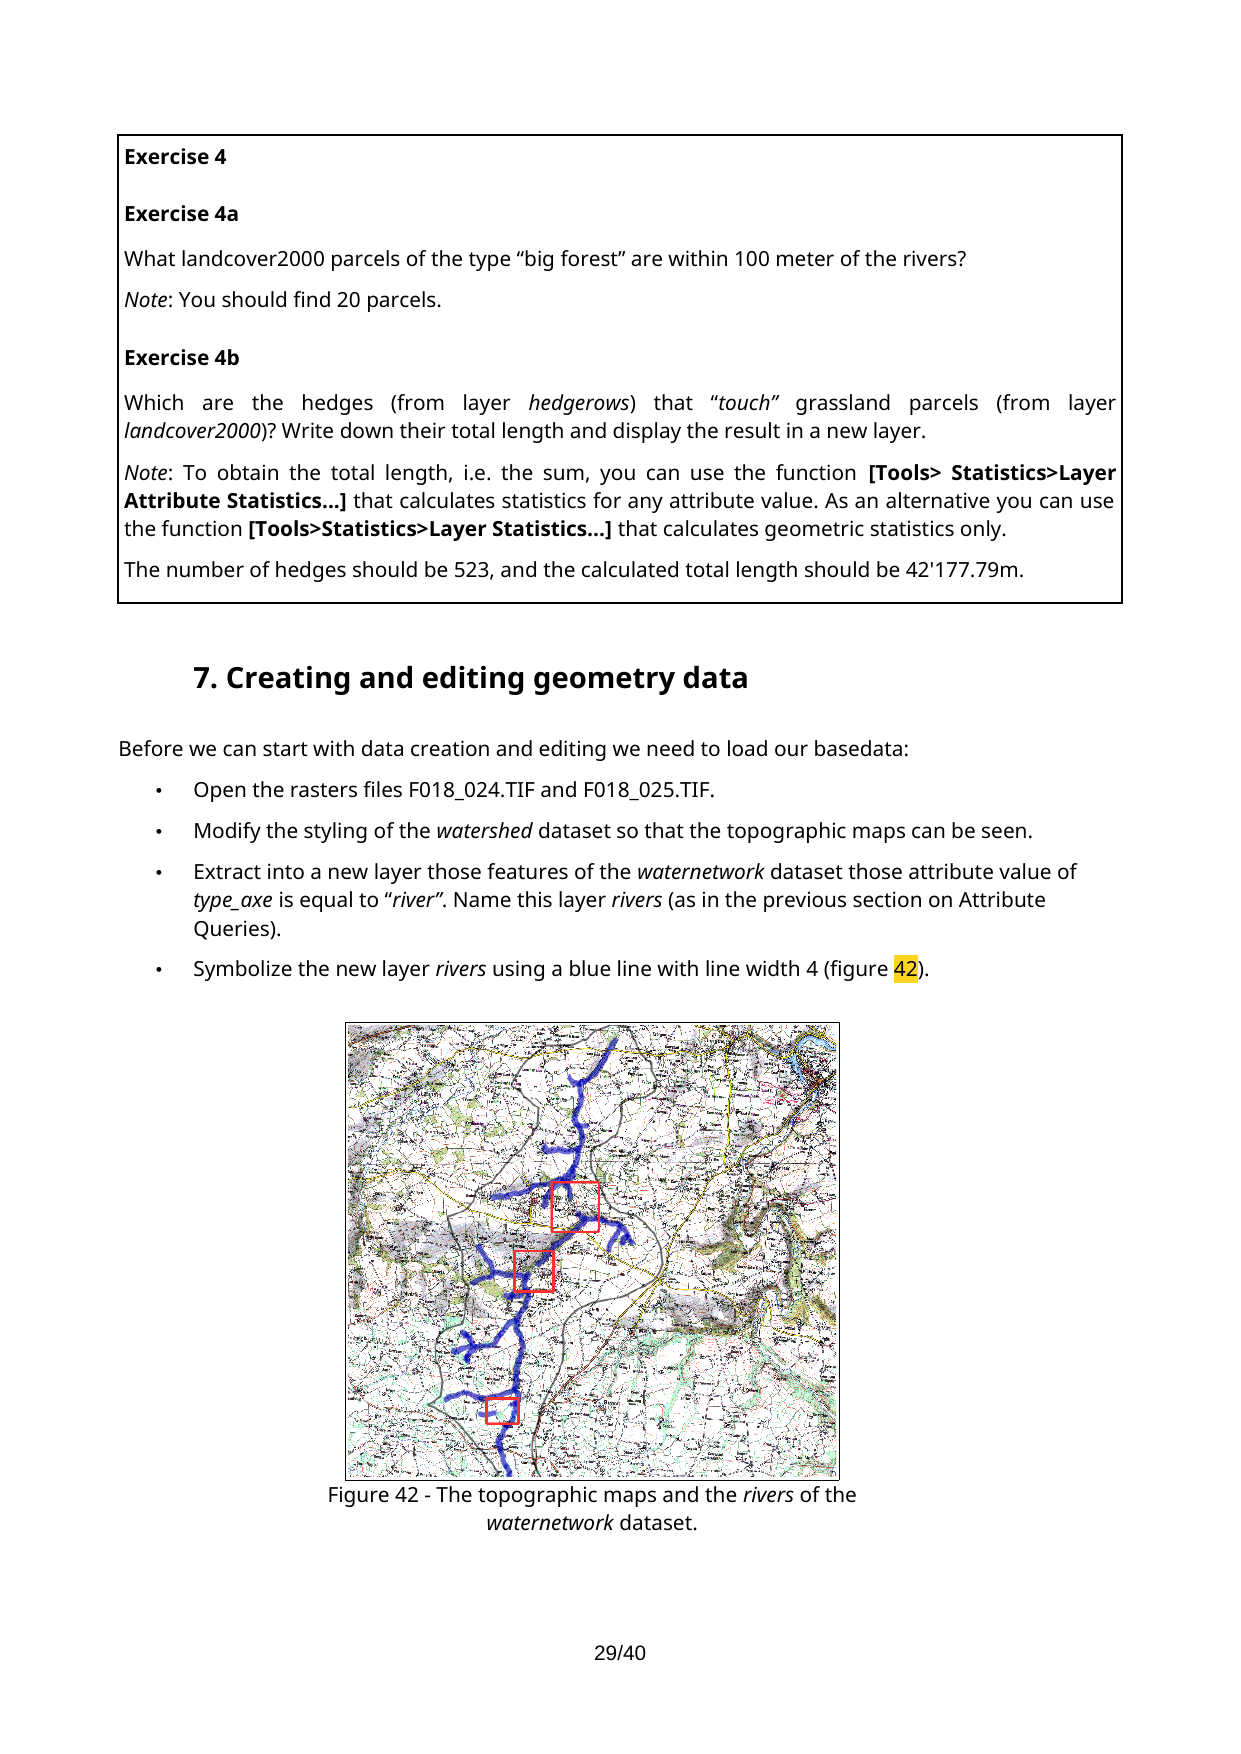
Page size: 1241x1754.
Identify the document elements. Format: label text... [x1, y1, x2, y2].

list Modify the styling of the watershed dataset so that the topographic maps can be seen. [156, 816, 1122, 844]
list Figure 42 - The topographic maps and the rivers of the waternetwork dataset. [303, 1035, 880, 1537]
picture [347, 1025, 837, 1477]
text Before we can start with data creation and editing we need to load our basedata: [118, 734, 1122, 763]
table_header Exercise 4 Exercise 4a What landcover2000 parcels of the type “big forest” are within 100 meter of the rivers? Note: You should find 20 parcels. Exercise 4b Which are the hedges (from layer hedgerows) that “touch” grassland parcels (from layer landcover2000)? Write down their total length and display the result in a new layer. Note: To obtain the total length, i.e. the sum, you can use the function [Tools> Statistics>Layer Attribute Statistics...] that calculates statistics for any attribute value. As an alternative you can use the function [Tools>Statistics>Layer Statistics...] that calculates geometric statistics only. The number of hedges should be 523, and the calculated total length should be 42'177.79m. [119, 136, 1121, 602]
list Open the rasters files F018_024.TIF and F018_025.TIF. [156, 775, 1122, 804]
list [346, 1023, 839, 1480]
list Extract into a new layer those features of the waternetwork dataset those attribute value of type_axe is equal to “river”. Name this layer rivers (as in the previous section on Attribute Queries). [156, 857, 1122, 942]
list 7. Creating and editing geometry data [156, 657, 1122, 697]
list Symbolize the new layer rivers using a blue line with line width 4 (figure 42). [156, 954, 1122, 983]
